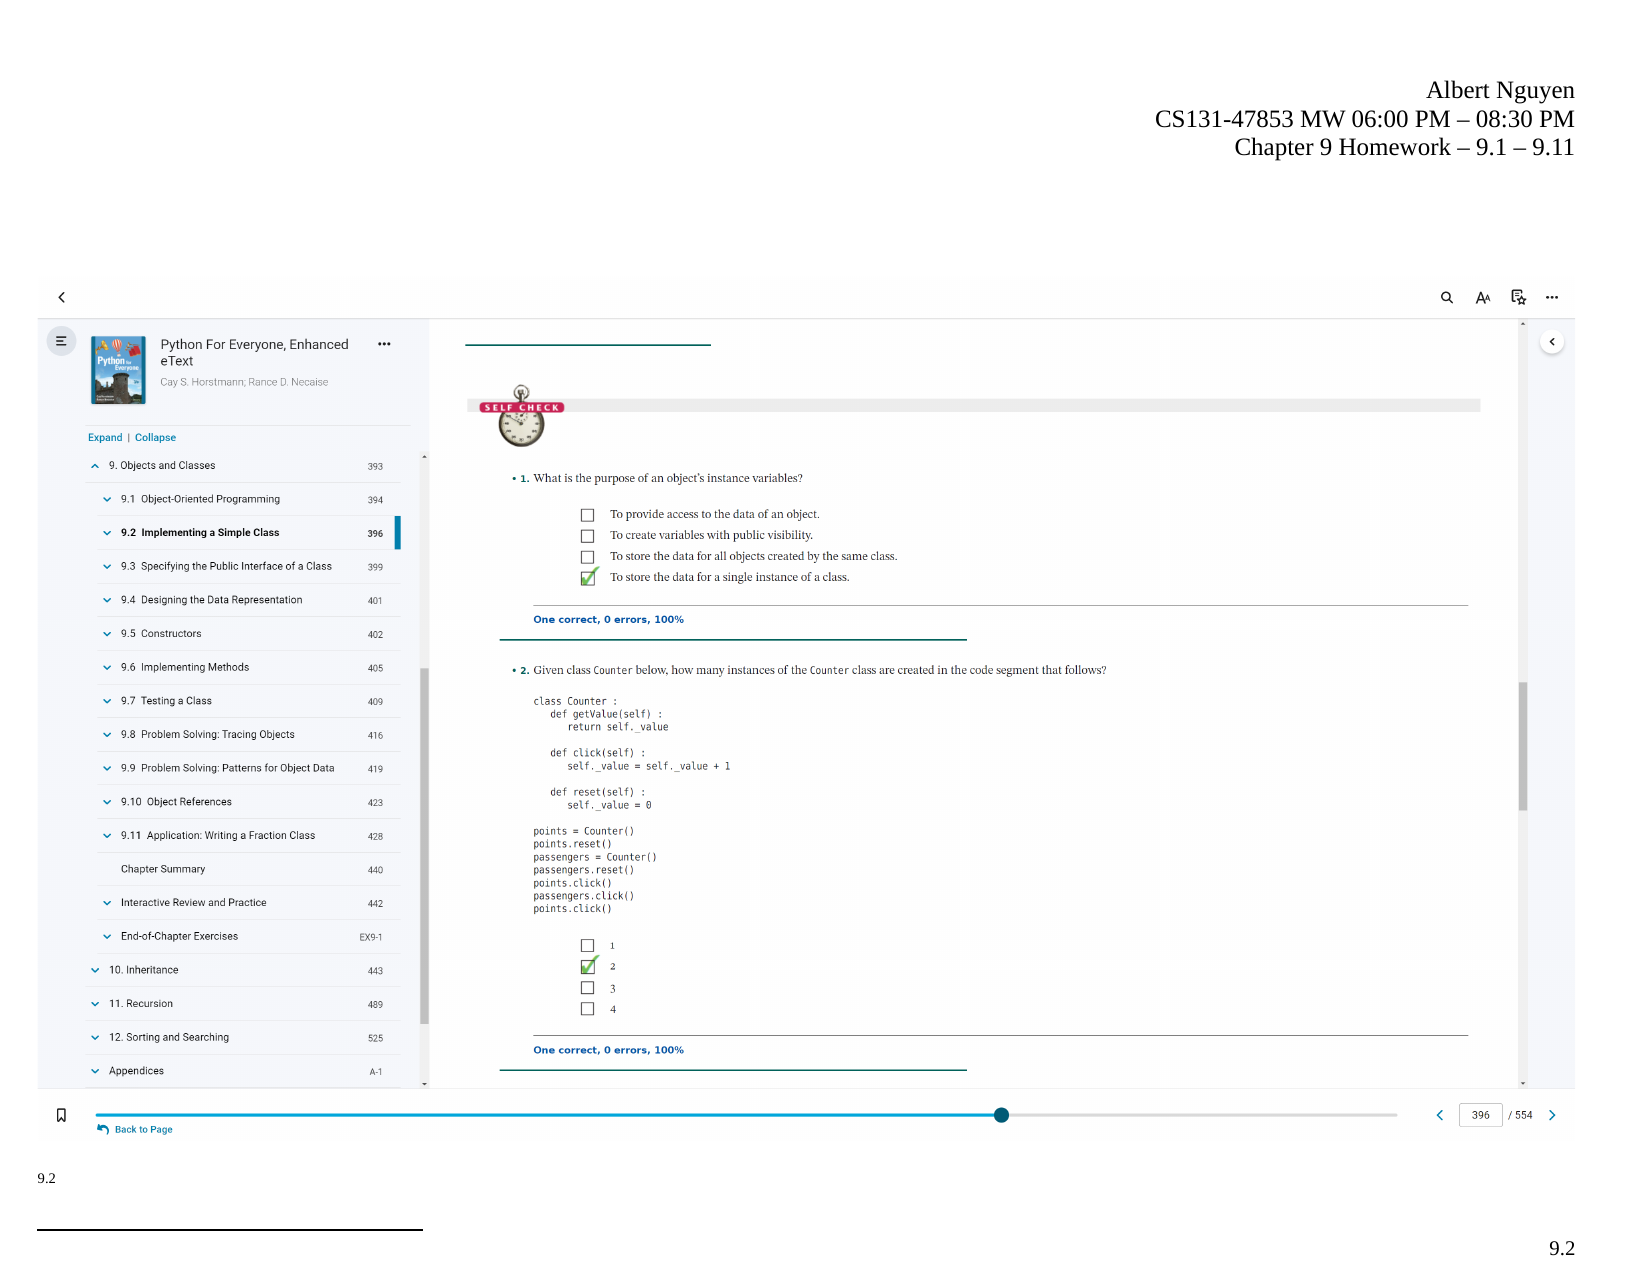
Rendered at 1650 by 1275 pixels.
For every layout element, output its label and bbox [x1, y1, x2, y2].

picture [37, 276, 1575, 1141]
